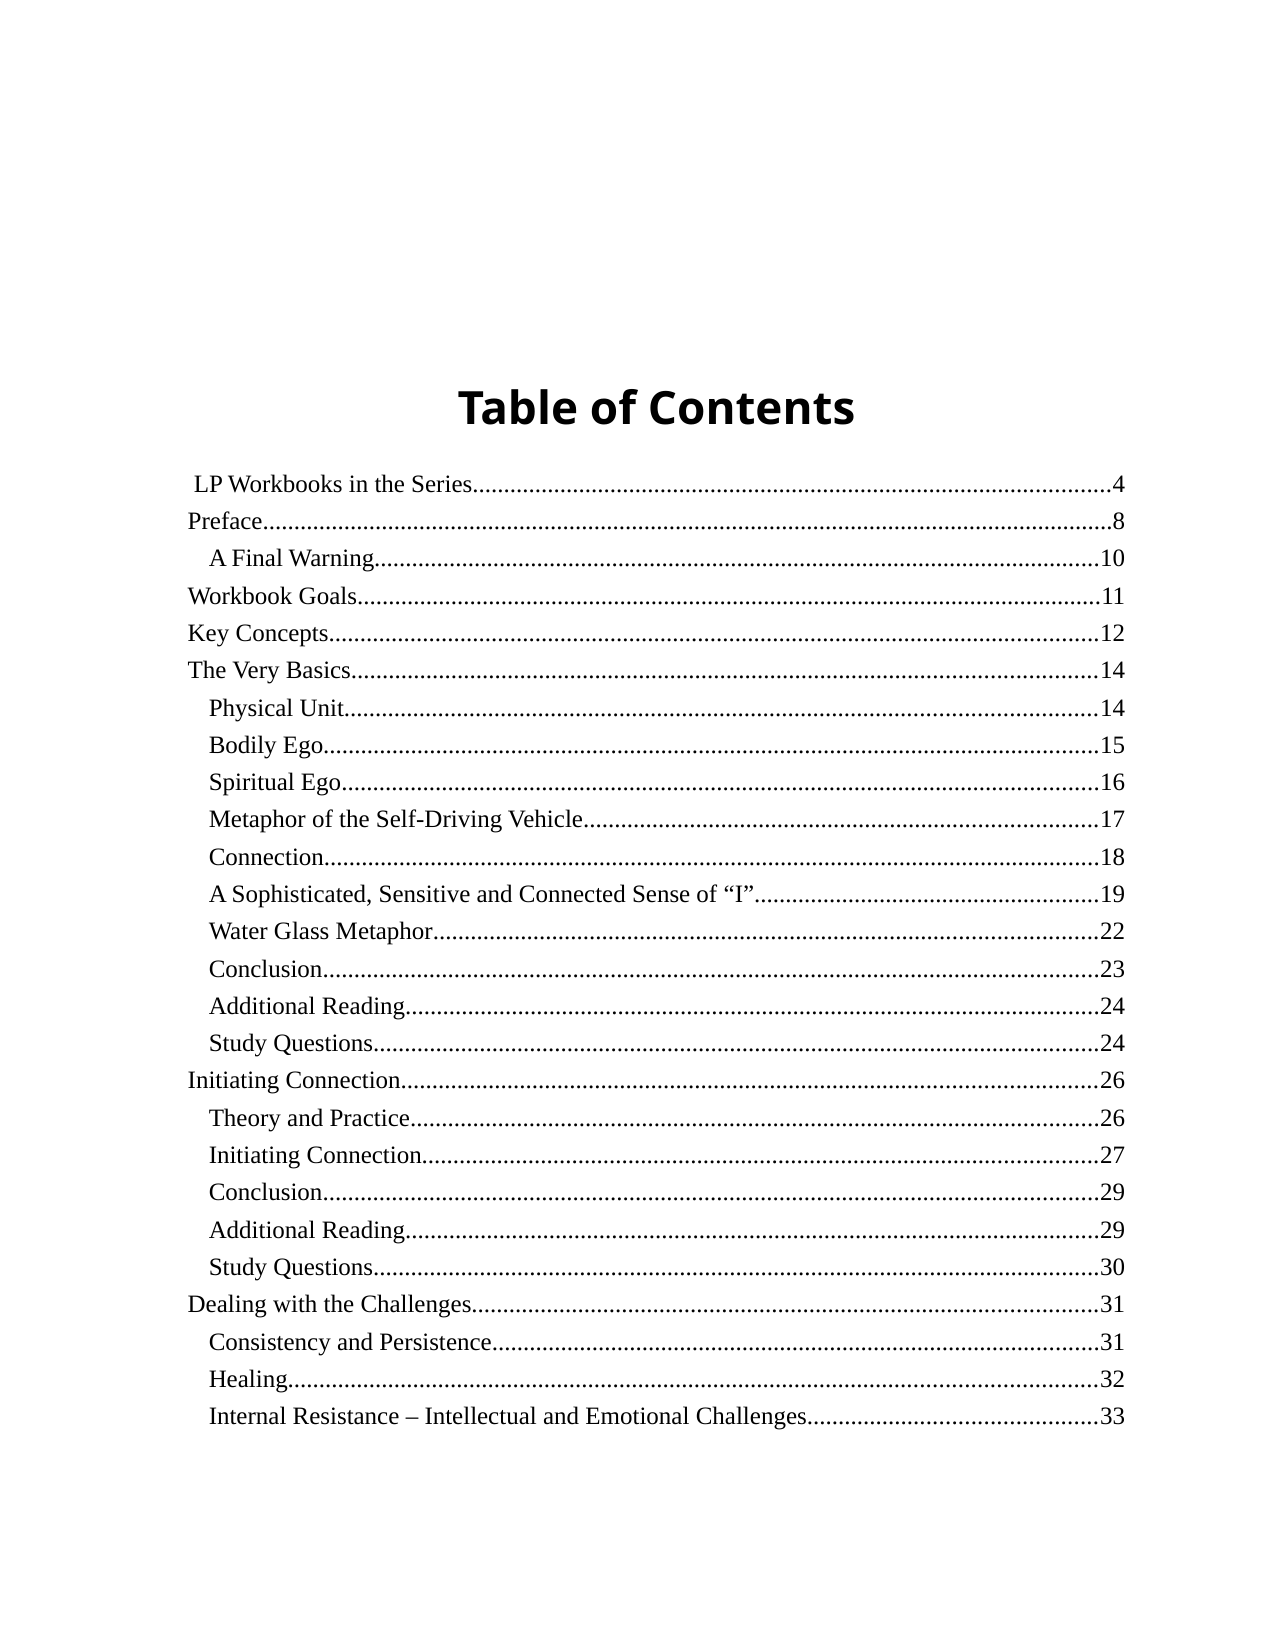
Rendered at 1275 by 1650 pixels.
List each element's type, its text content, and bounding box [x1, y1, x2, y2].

text Study Questions 30 [208, 1252, 1125, 1281]
text Connection 18 [208, 842, 1125, 871]
text Key Concepts 12 [187, 618, 1125, 647]
text Additional Reading 29 [208, 1215, 1125, 1243]
text Consistency and Persistence 31 [208, 1327, 1125, 1355]
text Healing 32 [208, 1364, 1125, 1393]
text Metaphor of the Self-Driving Vehicle 17 [208, 804, 1125, 833]
text Initiating Connection 26 [187, 1066, 1125, 1094]
text Physical Unit 14 [208, 693, 1125, 721]
text Conclusion 29 [208, 1177, 1125, 1206]
text A Final Warning 10 [208, 543, 1125, 572]
text LP Workbooks in the Series 4 [187, 469, 1125, 498]
text Preface 8 [187, 506, 1125, 535]
subtitle Table of Contents [187, 375, 1125, 438]
text Bodily Ego 15 [208, 730, 1125, 759]
text Water Glass Metaphor 22 [208, 916, 1125, 945]
text Additional Reading 24 [208, 991, 1125, 1020]
text Study Questions 24 [208, 1028, 1125, 1057]
text Dealing with the Challenges 31 [187, 1289, 1125, 1318]
text Spiritual Ego 16 [208, 767, 1125, 796]
text The Very Basics 14 [187, 655, 1125, 684]
text Internal Resistance – Intellectual and Emotional Challenges 33 [208, 1401, 1125, 1430]
text Workbook Goals 11 [187, 581, 1125, 609]
text Conclusion 23 [208, 954, 1125, 982]
text Theory and Practice 26 [208, 1103, 1125, 1132]
text A Sophisticated, Sensitive and Connected Sense of “I” 19 [208, 879, 1125, 908]
text Initiating Connection 27 [208, 1140, 1125, 1169]
